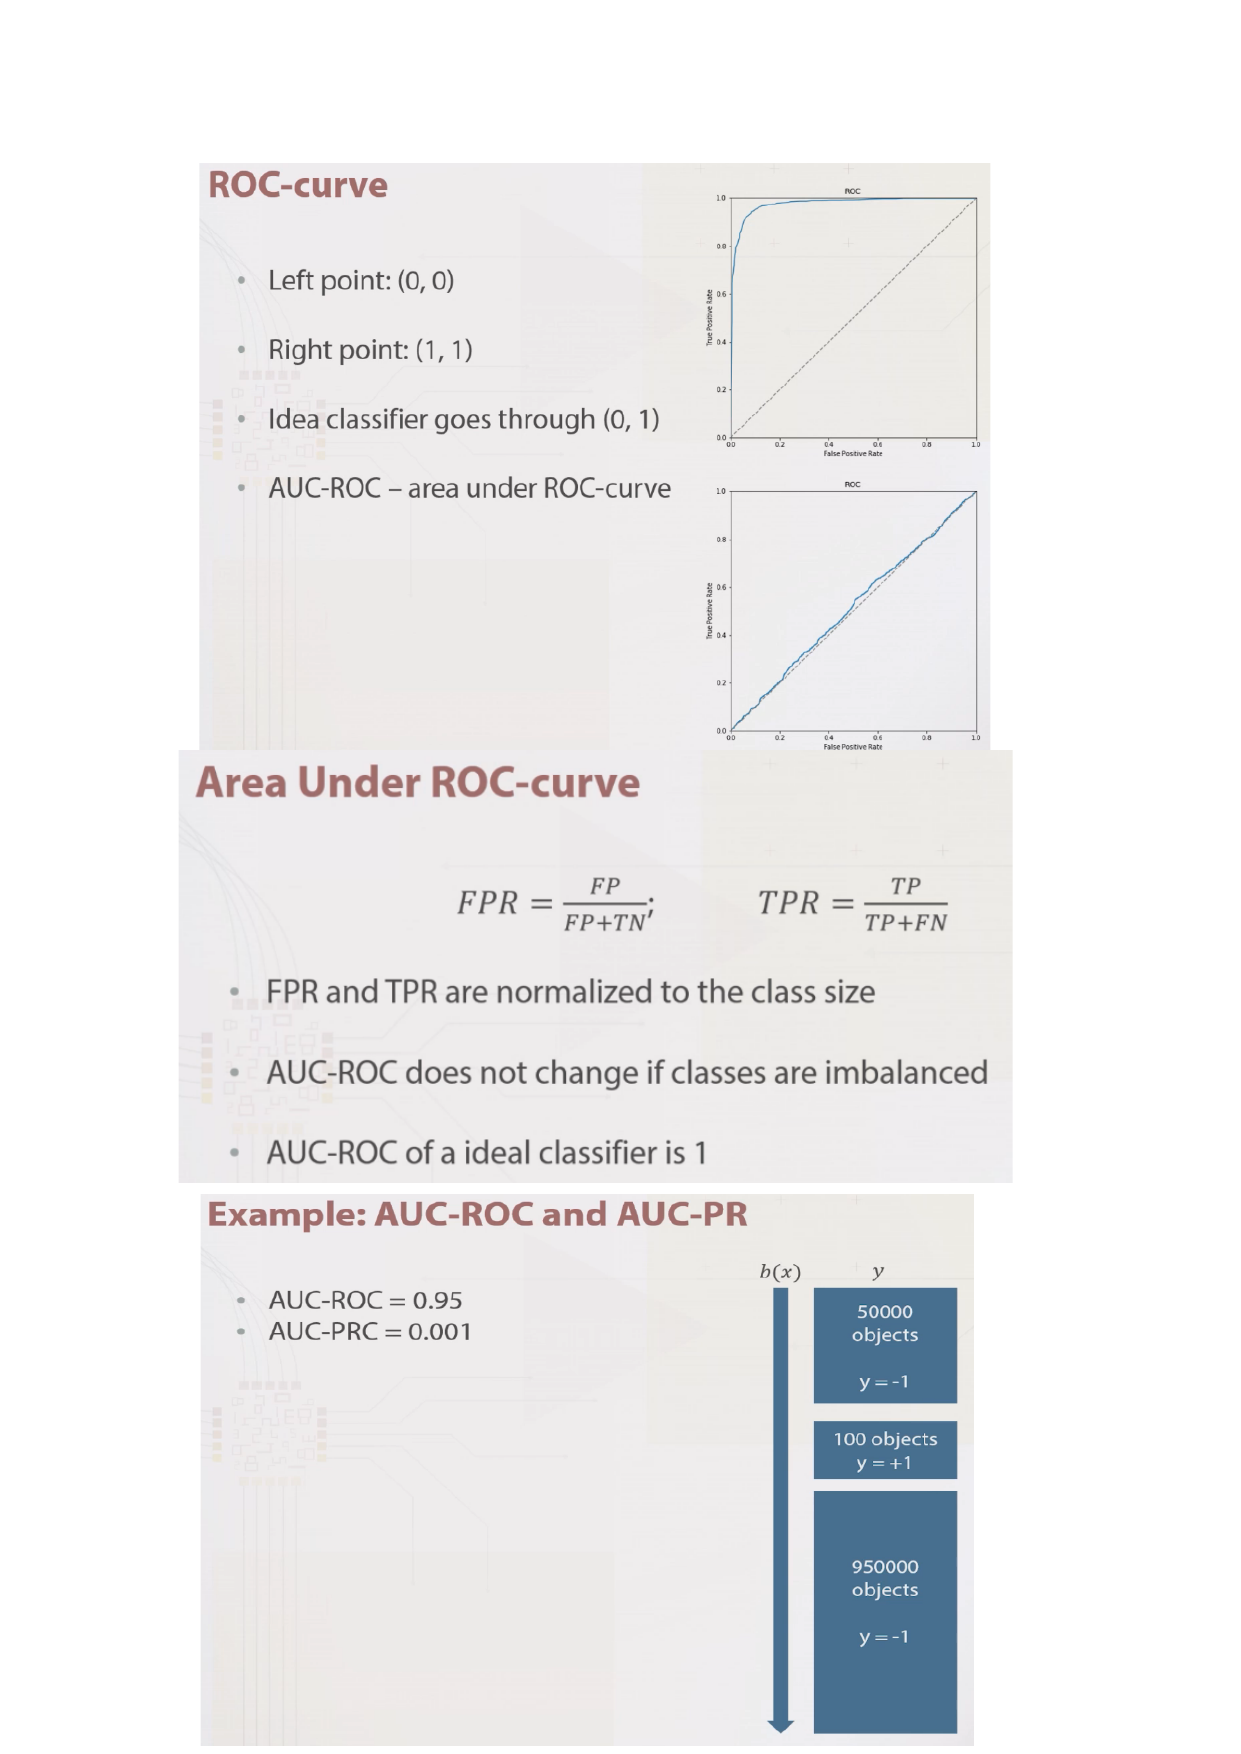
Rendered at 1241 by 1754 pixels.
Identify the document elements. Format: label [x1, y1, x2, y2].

picture [178, 163, 1013, 1183]
picture [200, 1194, 974, 1746]
